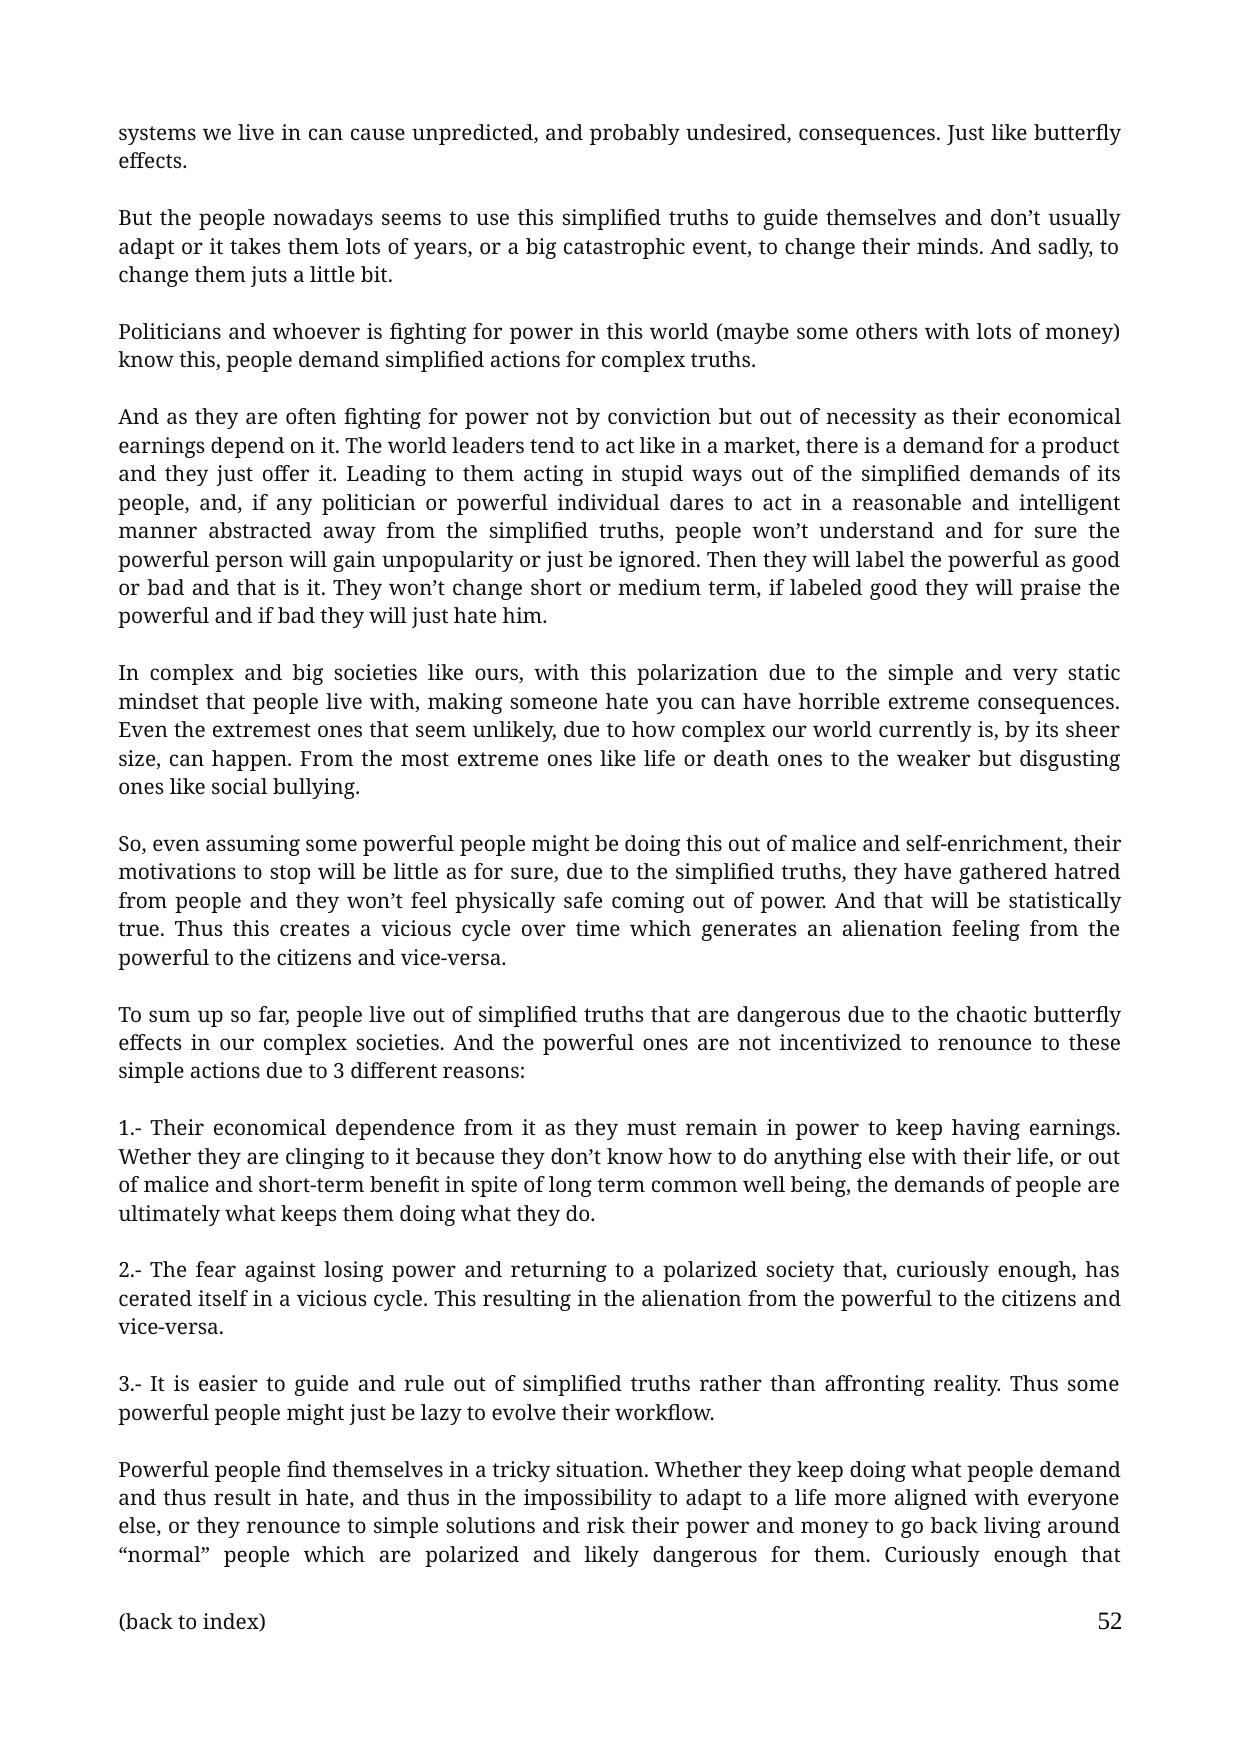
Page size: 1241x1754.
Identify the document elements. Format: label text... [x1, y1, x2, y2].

text But the people nowadays seems to use this simplified truths to guide themselves and don’t usually adapt or it takes them lots of years, or a big catastrophic event, to change their minds. And sadly, to change them juts a little bit. [118, 203, 1122, 289]
text And as they are often fighting for power not by conviction but out of necessity as their economical earnings depend on it. The world leaders tend to act like in a market, there is a demand for a product and they just offer it. Leading to them acting in stupid ways out of the simplified demands of its people, and, if any politician or powerful individual dares to act in a reasonable and intelligent manner abstracted away from the simplified truths, people won’t understand and for sure the powerful person will gain unpopularity or just be ignored. Then they will label the powerful as good or bad and that is it. They won’t change short or medium term, if labeled good they will praise the powerful and if bad they will just hate him. [118, 402, 1122, 630]
text systems we live in can cause unpredicted, and probably undesired, consequences. Just like butterfly effects. [118, 118, 1122, 175]
text Politicians and whoever is fighting for power in this world (maybe some others with lots of money) know this, people demand simplified actions for complex truths. [118, 317, 1122, 374]
text In complex and big societies like ours, with this polarization due to the simple and very static mindset that people live with, making someone hate you can have horrible extreme consequences. Even the extremest ones that seem unlikely, due to how complex our world currently is, by its sheer size, can happen. From the most extreme ones like life or death ones to the weaker but disgusting ones like social bullying. [118, 658, 1122, 801]
text 1.- Their economical dependence from it as they must remain in power to keep having earnings. Wether they are clinging to it because they don’t know how to do anything else with their life, or out of malice and short-term benefit in spite of long term common well being, the demands of people are ultimately what keeps them doing what they do. [118, 1113, 1122, 1227]
text To sum up so far, people live out of simplified truths that are dangerous due to the chaotic butterfly effects in our complex societies. And the powerful ones are not incentivized to renounce to these simple actions due to 3 different reasons: [118, 1000, 1122, 1085]
text So, even assuming some powerful people might be doing this out of malice and self-enrichment, their motivations to stop will be little as for sure, due to the simplified truths, they have gathered hatred from people and they won’t feel physically safe coming out of power. And that will be statistically true. Thus this creates a vicious cycle over time which generates an alienation feeling from the powerful to the citizens and vice-versa. [118, 829, 1122, 971]
text 3.- It is easier to guide and rule out of simplified truths rather than affronting reality. Thus some powerful people might just be lazy to evolve their workflow. [118, 1369, 1122, 1426]
text Powerful people find themselves in a tricky situation. Whether they keep doing what people demand and thus result in hate, and thus in the impossibility to adapt to a life more aligned with everyone else, or they renounce to simple solutions and risk their power and money to go back living around “normal” people which are polarized and likely dangerous for them. Curiously enough that [118, 1455, 1122, 1568]
text 2.- The fear against losing power and returning to a polarized society that, curiously enough, has cerated itself in a vicious cycle. This resulting in the alienation from the powerful to the citizens and vice-versa. [118, 1256, 1122, 1341]
